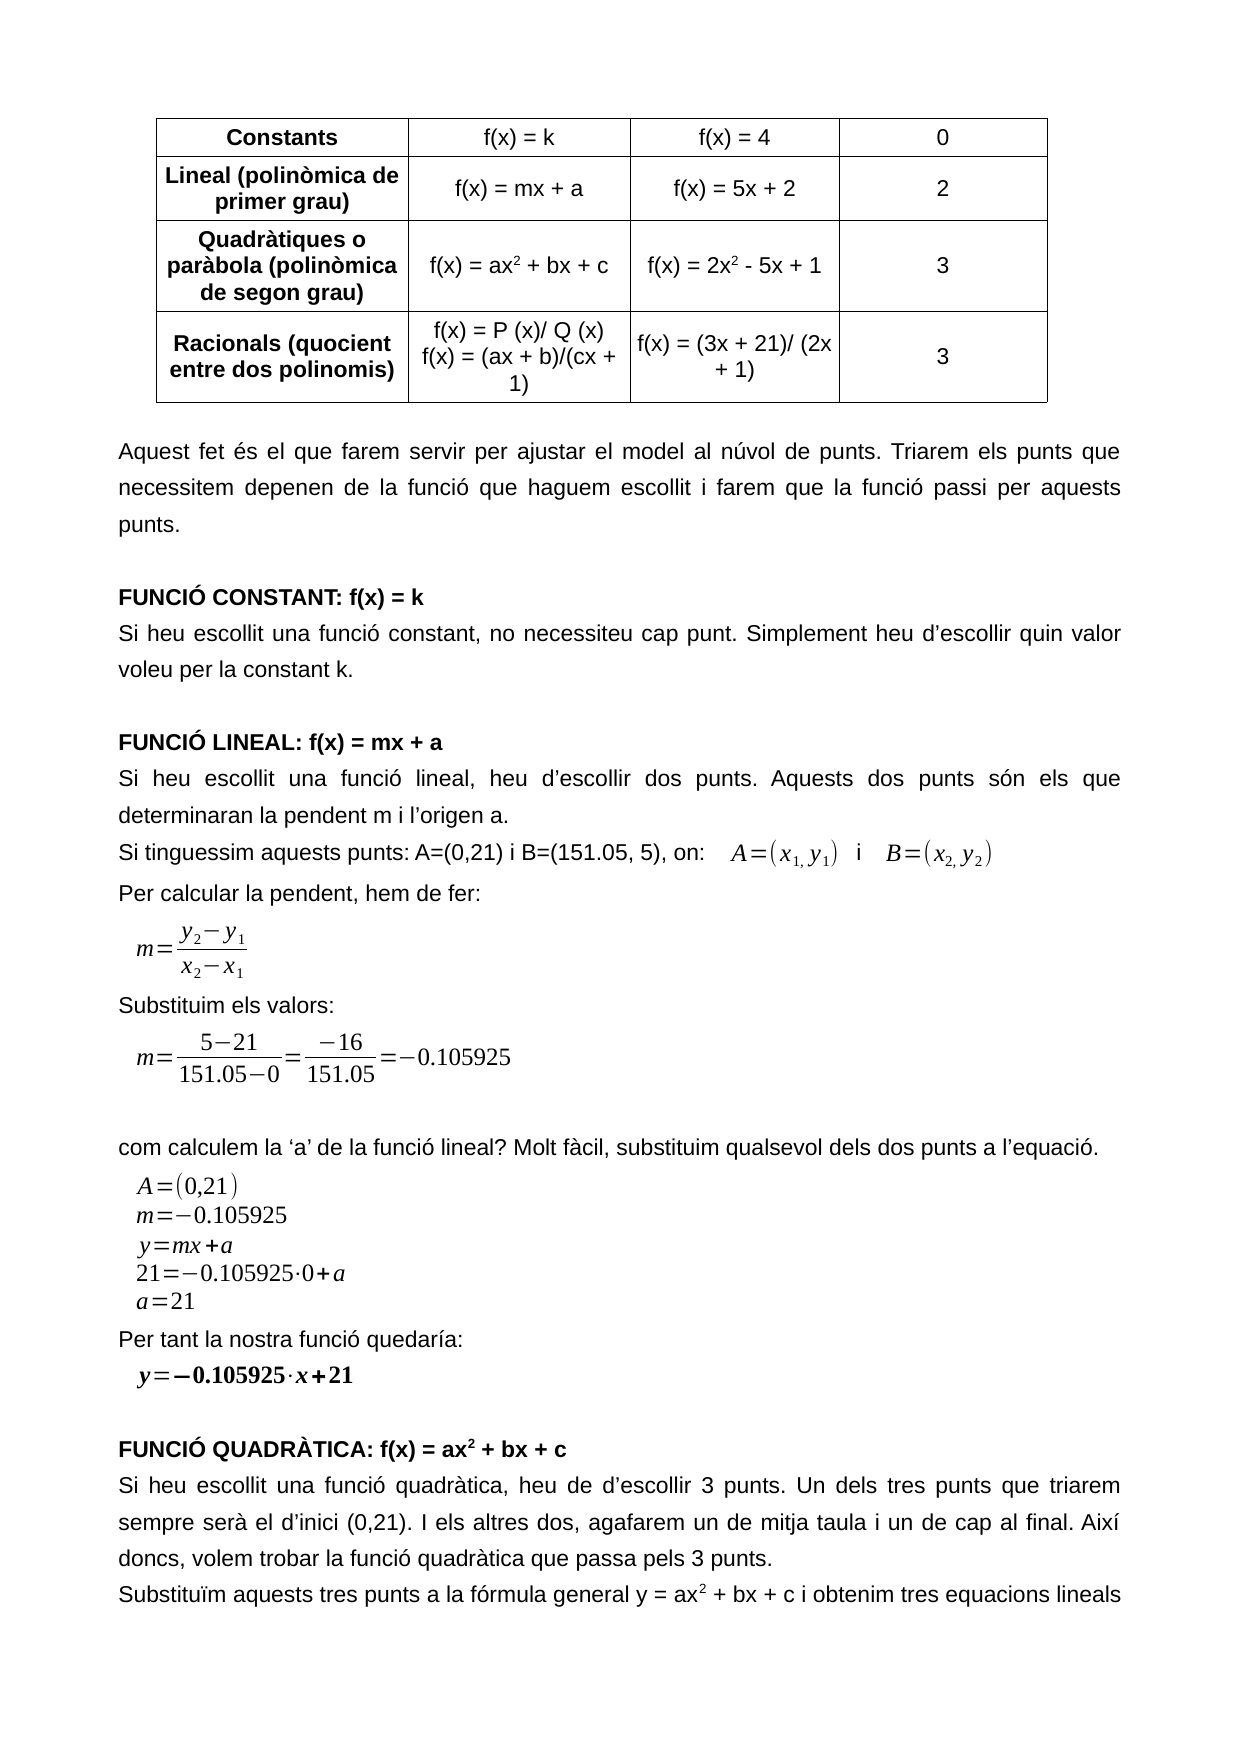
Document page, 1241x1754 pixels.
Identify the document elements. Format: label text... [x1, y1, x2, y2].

table_cell f(x) = 4 [631, 119, 839, 156]
text Aquest fet és el que farem servir per ajustar el model al núvol de punts. Triarem els punts que necessitem depenen de la funció que haguem escollit i farem que la funció passi per aquests punts. [118, 438, 1122, 537]
text Si tinguessim aquests punts: A=(0,21) i B=(151.05, 5), on: i [118, 838, 1122, 870]
text Si heu escollit una funció quadràtica, heu de d’escollir 3 punts. Un dels tres punts que triarem sempre serà el d’inici (0,21). I els altres dos, agafarem un de mitja taula i un de cap al final. Així doncs, volem trobar la funció quadràtica que passa pels 3 punts. [118, 1472, 1122, 1571]
table_cell f(x) = mx + a [409, 157, 630, 220]
table_cell Quadràtiques o paràbola (polinòmica de segon grau) [157, 221, 408, 311]
text Si heu escollit una funció constant, no necessiteu cap punt. Simplement heu d’escollir quin valor voleu per la constant k. [118, 620, 1122, 682]
text Per calcular la pendent, hem de fer: [118, 880, 1122, 906]
table_cell f(x) = 5x + 2 [631, 157, 839, 220]
text FUNCIÓ LINEAL: f(x) = mx + a [118, 729, 1122, 755]
text Substituim els valors: [118, 992, 1122, 1019]
table_cell f(x) = (3x + 21)/ (2x + 1) [631, 312, 839, 402]
table_cell f(x) = ax2 + bx + c [409, 221, 630, 311]
text Substituïm aquests tres punts a la fórmula general y = ax2 + bx + c i obtenim tres equacions lineals [118, 1581, 1122, 1608]
text Si heu escollit una funció lineal, heu d’escollir dos punts. Aquests dos punts són els que determinaran la pendent m i l’origen a. [118, 765, 1122, 828]
table_cell 2 [840, 157, 1047, 220]
table_cell 0 [840, 119, 1047, 156]
table_cell f(x) = k [409, 119, 630, 156]
text Per tant la nostra funció quedaría: [118, 1326, 1122, 1352]
table_cell 3 [840, 221, 1047, 311]
text com calculem la ‘a’ de la funció lineal? Molt fàcil, substituim qualsevol dels dos punts a l’equació. [118, 1134, 1122, 1161]
table_cell Constants [157, 119, 408, 156]
text FUNCIÓ QUADRÀTICA: f(x) = ax2 + bx + c [118, 1436, 1122, 1462]
table_cell Racionals (quocient entre dos polinomis) [157, 312, 408, 402]
table_cell Lineal (polinòmica de primer grau) [157, 157, 408, 220]
table_cell f(x) = 2x2 - 5x + 1 [631, 221, 839, 311]
text FUNCIÓ CONSTANT: f(x) = k [118, 583, 1122, 610]
table_cell 3 [840, 312, 1047, 402]
table_cell f(x) = P (x)/ Q (x) f(x) = (ax + b)/(cx + 1) [409, 312, 630, 402]
